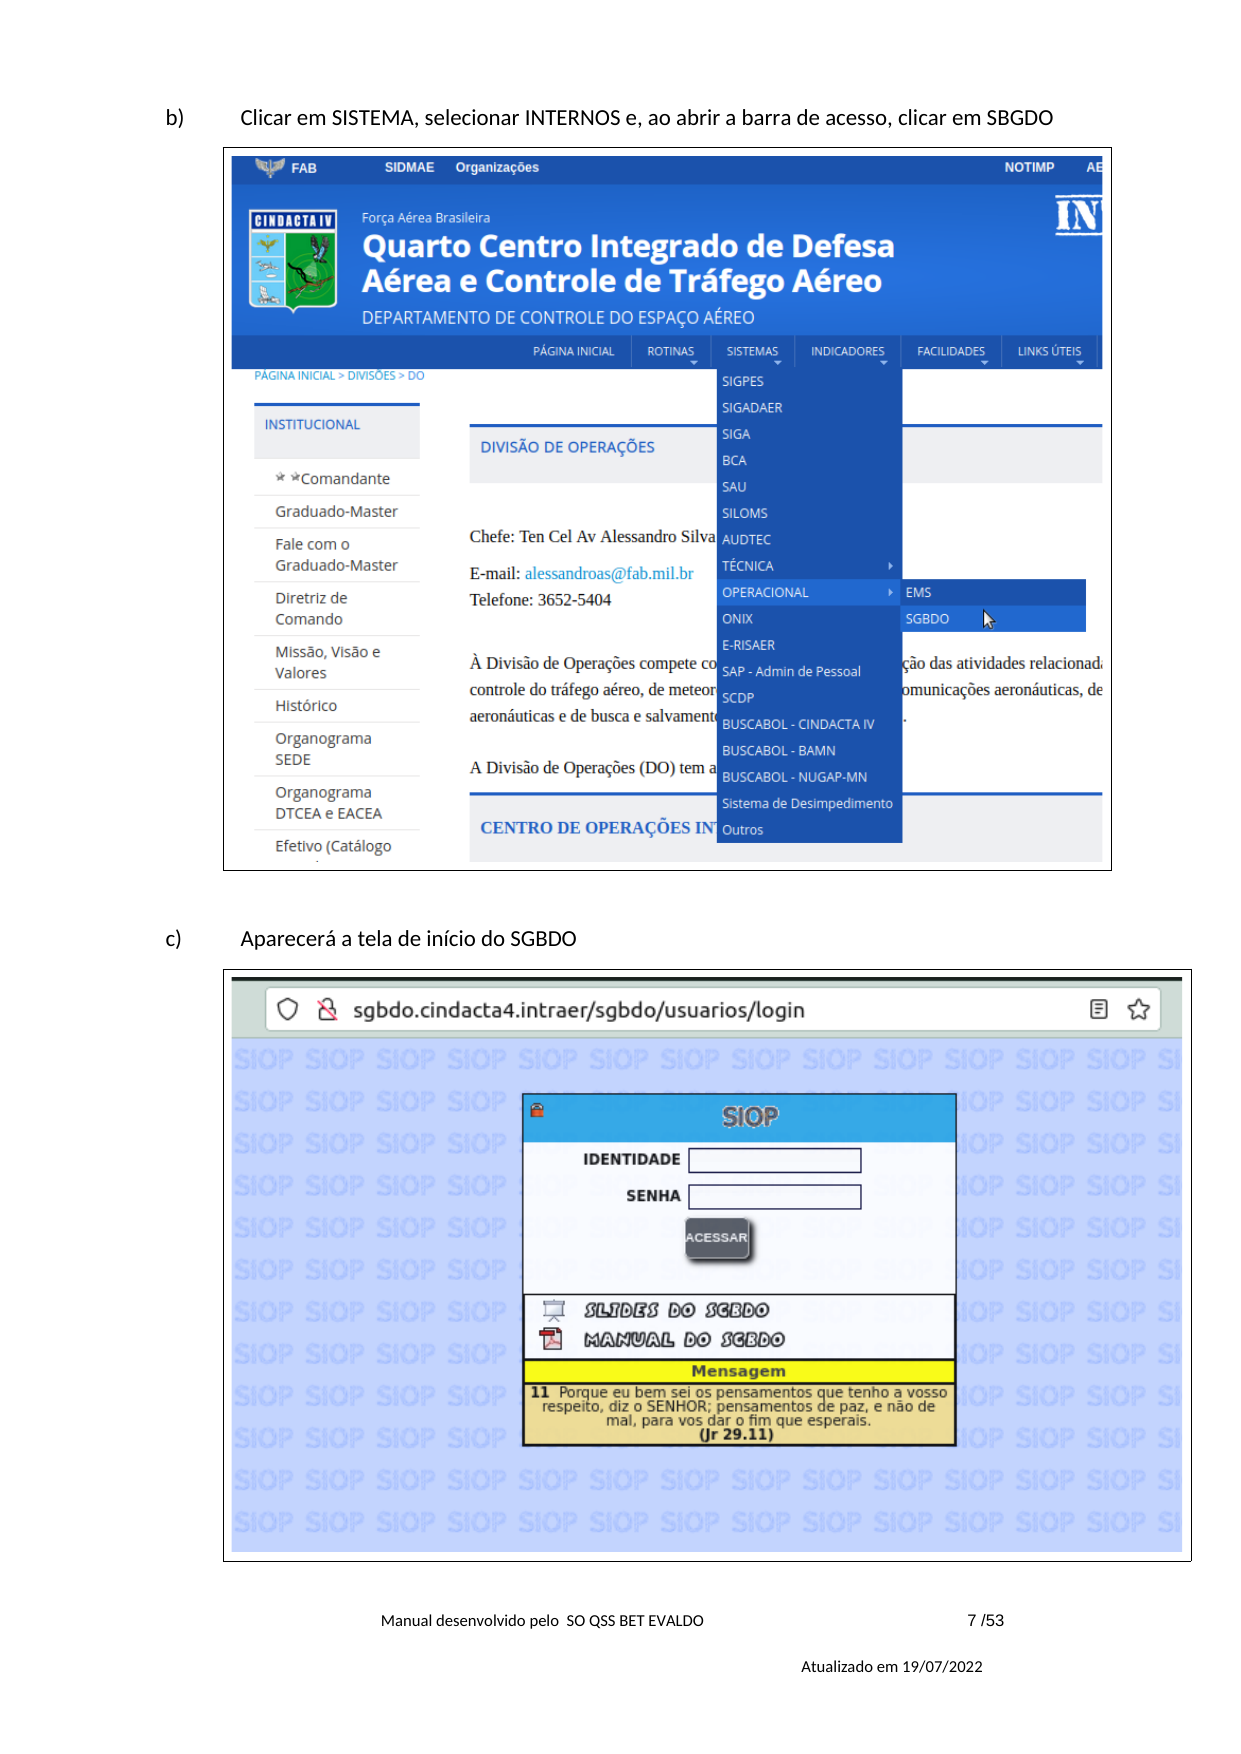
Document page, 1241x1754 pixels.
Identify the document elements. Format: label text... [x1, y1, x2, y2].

list Aparecerá a tela de início do SGBDO [165, 924, 1181, 952]
list Clicar em SISTEMA, selecionar INTERNOS e, ao abrir a barra de acesso, clicar em SBGDO [165, 103, 1181, 131]
picture [231, 977, 1183, 1552]
picture [231, 156, 1103, 862]
